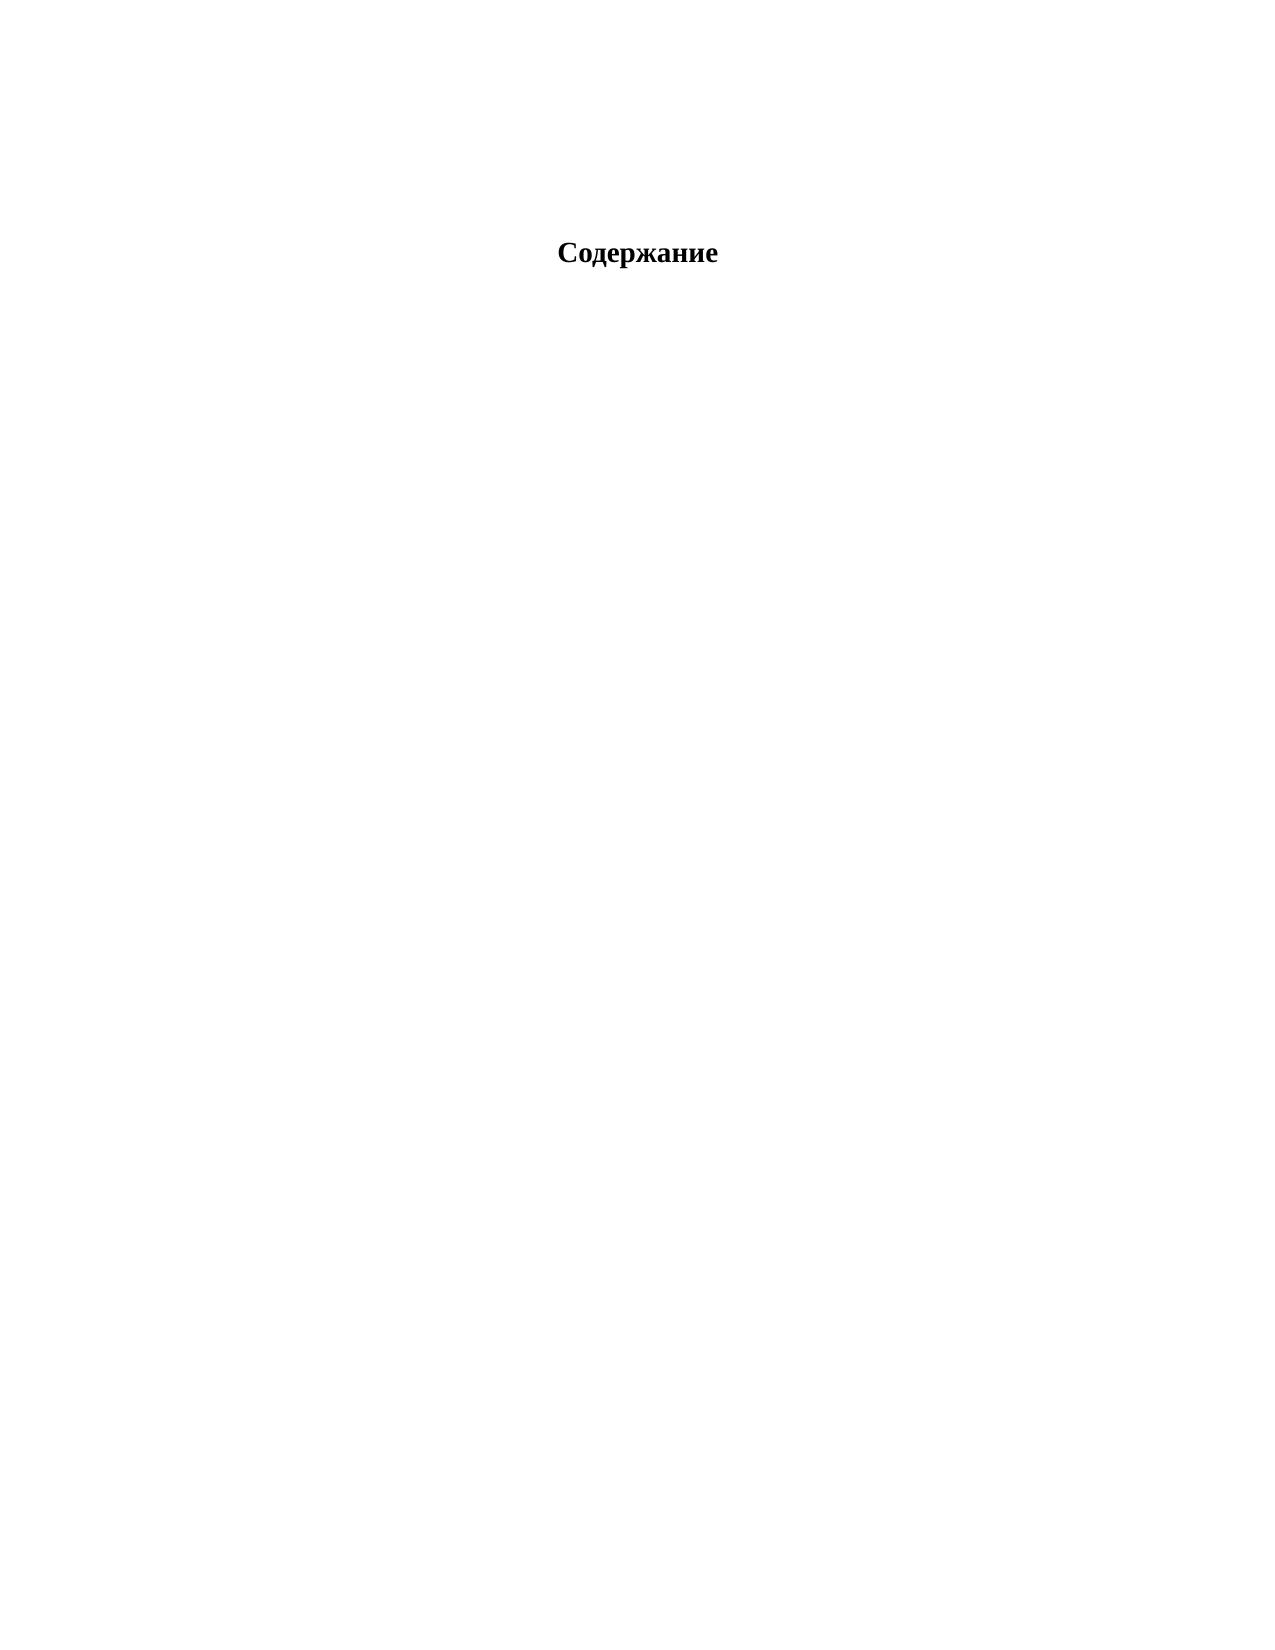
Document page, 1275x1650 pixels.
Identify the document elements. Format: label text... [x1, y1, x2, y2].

subtitle Содержание [118, 235, 1157, 269]
